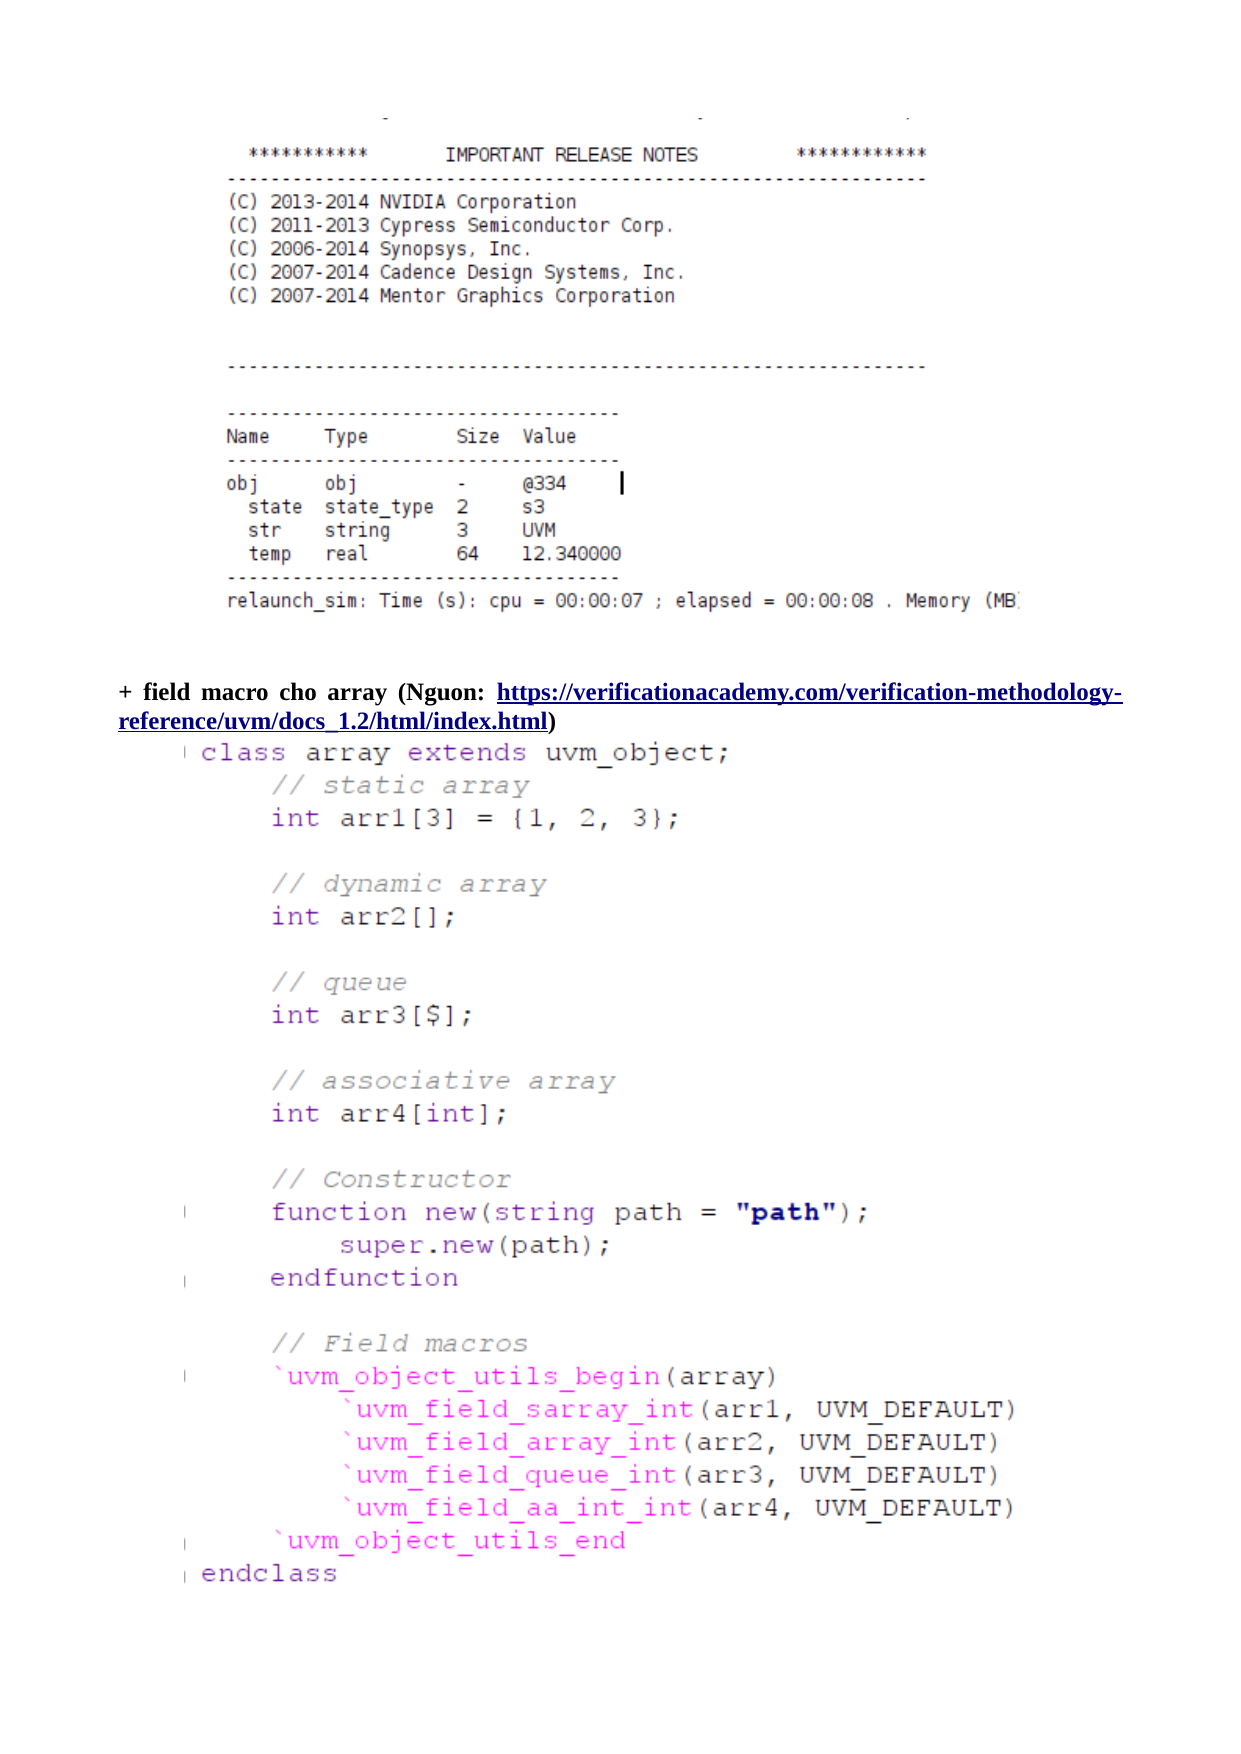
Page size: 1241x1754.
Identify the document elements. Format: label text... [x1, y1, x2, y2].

picture [184, 734, 1057, 1594]
picture [221, 118, 1020, 620]
text + field macro cho array (Nguon: https://verificationacademy.com/verification-methodology-reference/uvm/docs_1.2/html/index.html) [118, 677, 1122, 735]
